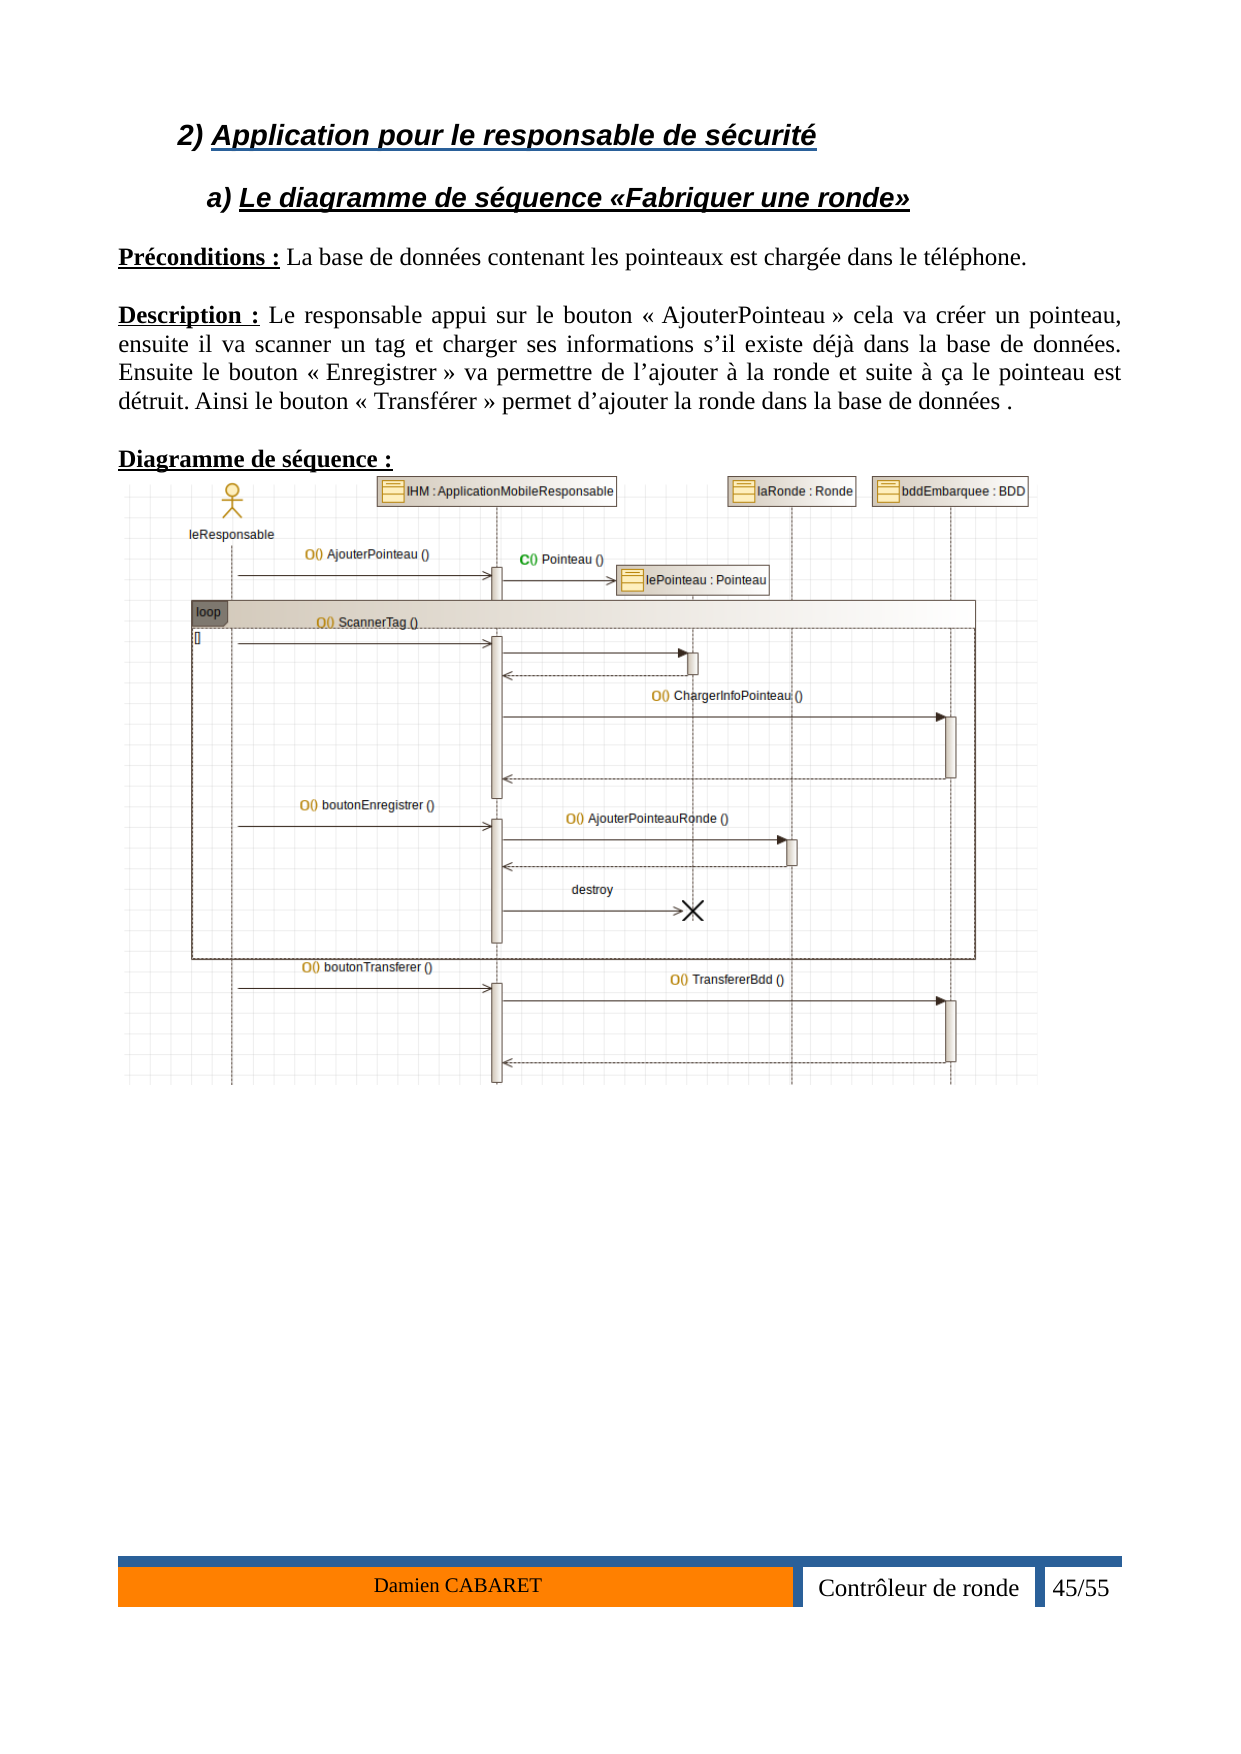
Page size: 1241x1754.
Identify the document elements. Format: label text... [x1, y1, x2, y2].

text Préconditions : La base de données contenant les pointeaux est chargée dans le téléphone. [118, 242, 1122, 271]
text Description : Le responsable appui sur le bouton « AjouterPointeau » cela va créer un pointeau, ensuite il va scanner un tag et charger ses informations s’il existe déjà dans la base de données. Ensuite le bouton « Enregistrer » va permettre de l’ajouter à la ronde et suite à ça le pointeau est détruit. Ainsi le bouton « Transférer » permet d’ajouter la ronde dans la base de données . [118, 300, 1122, 415]
picture [124, 476, 1038, 1085]
text Diagramme de séquence : [118, 444, 1122, 473]
subtitle Le diagramme de séquence «Fabriquer une ronde» [118, 181, 1122, 213]
subtitle Application pour le responsable de sécurité [118, 118, 1122, 152]
